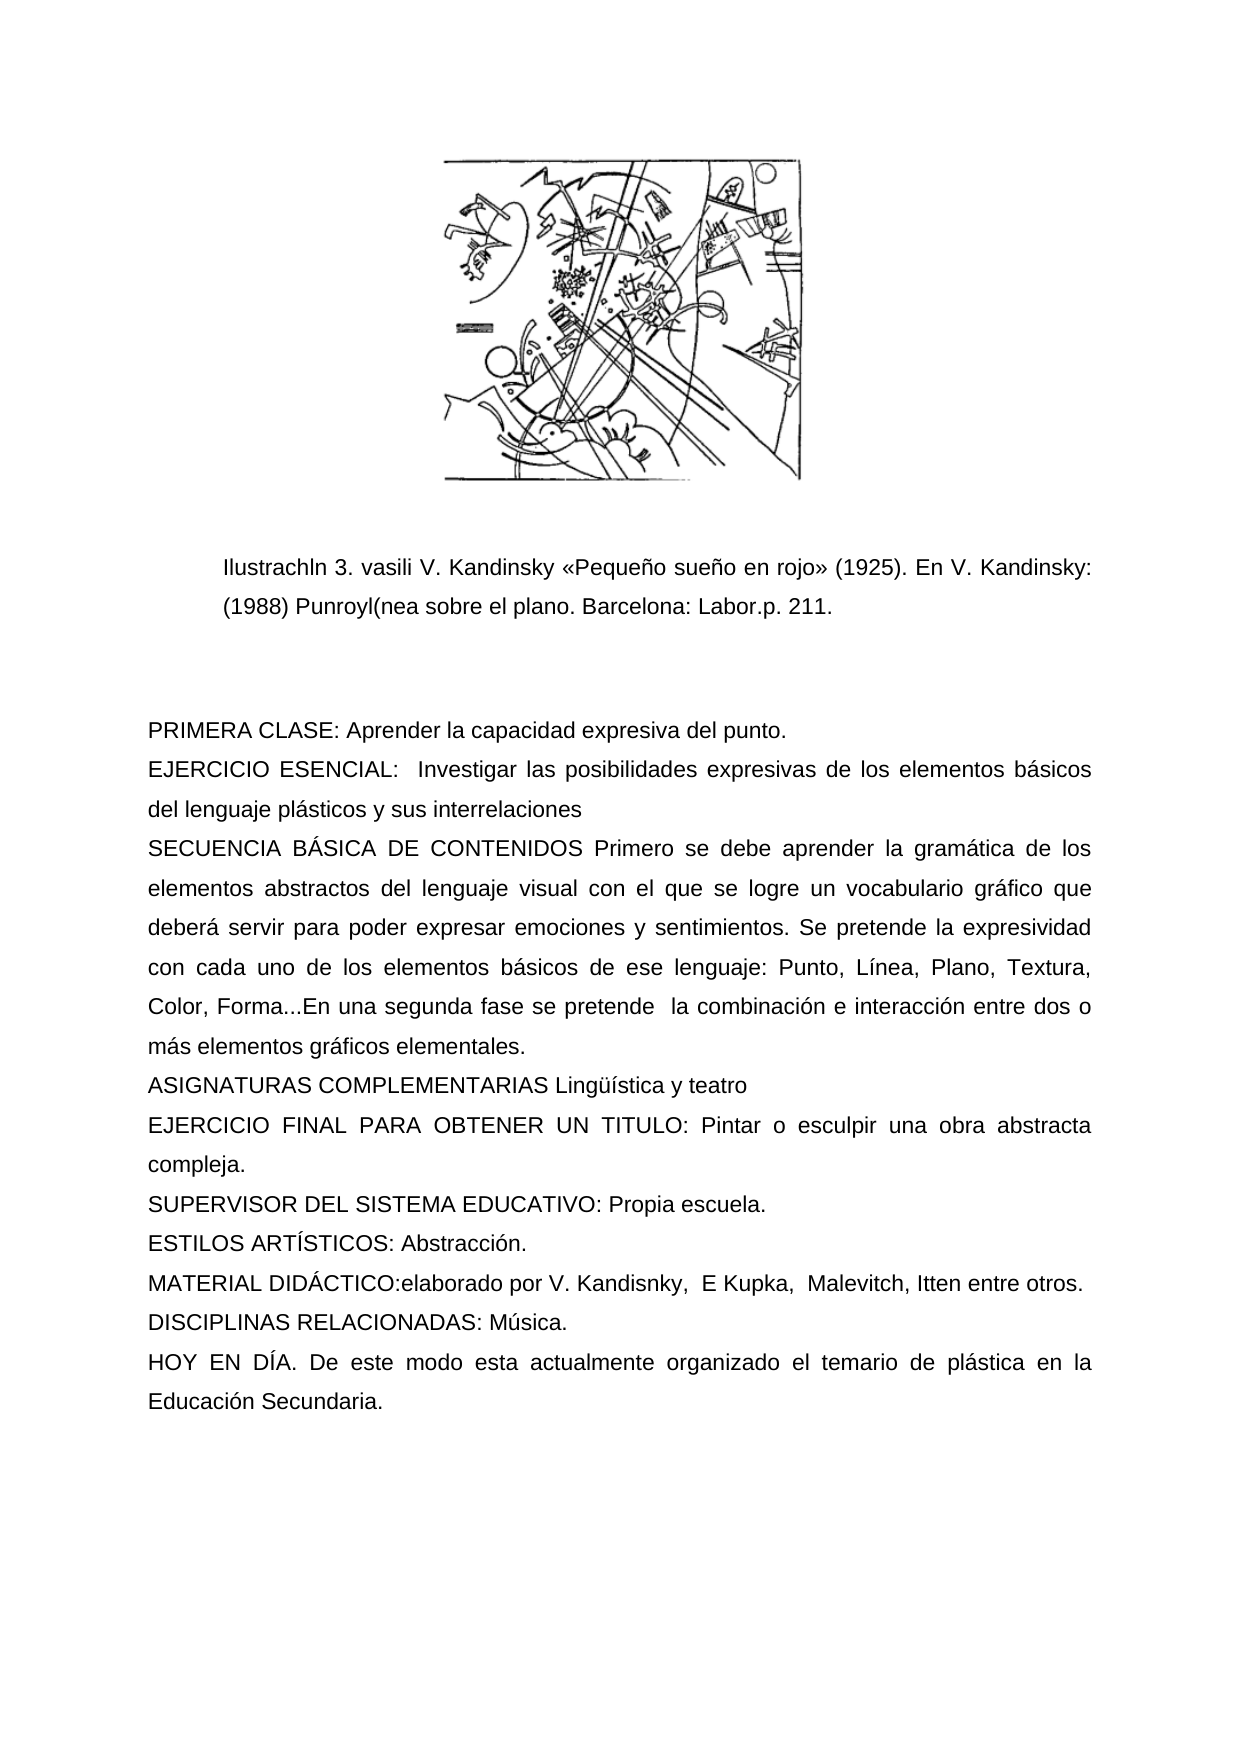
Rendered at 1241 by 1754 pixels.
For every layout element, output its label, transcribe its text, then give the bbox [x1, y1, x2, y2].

text SUPERVISOR DEL SISTEMA EDUCATIVO: Propia escuela. [148, 1191, 1093, 1217]
text DISCIPLINAS RELACIONADAS: Música. [148, 1309, 1093, 1335]
text ASIGNATURAS COMPLEMENTARIAS Lingüística y teatro [148, 1072, 1093, 1098]
text ESTILOS ARTÍSTICOS: Abstracción. [148, 1230, 1093, 1256]
picture [413, 149, 799, 485]
text SECUENCIA BÁSICA DE CONTENIDOS Primero se debe aprender la gramática de los elementos abstractos del lenguaje visual con el que se logre un vocabulario gráfico que deberá servir para poder expresar emociones y sentimientos. Se pretende la expresividad con cada uno de los elementos básicos de ese lenguaje: Punto, Línea, Plano, Textura, Color, Forma...En una segunda fase se pretende la combinación e interacción entre dos o más elementos gráficos elementales. [148, 835, 1093, 1059]
text Ilustrachln 3. vasili V. Kandinsky «Pequeño sueño en rojo» (1925). En V. Kandinsky: (1988) Punroyl(nea sobre el plano. Barcelona: Labor.p. 211. [223, 554, 1093, 620]
text EJERCICIO ESENCIAL: Investigar las posibilidades expresivas de los elementos básicos del lenguaje plásticos y sus interrelaciones [148, 756, 1093, 822]
text MATERIAL DIDÁCTICO:elaborado por V. Kandisnky, E Kupka, Malevitch, Itten entre otros. [148, 1269, 1093, 1296]
text EJERCICIO FINAL PARA OBTENER UN TITULO: Pintar o esculpir una obra abstracta compleja. [148, 1112, 1093, 1177]
text PRIMERA CLASE: Aprender la capacidad expresiva del punto. [148, 717, 1093, 743]
text HOY EN DÍA. De este modo esta actualmente organizado el temario de plástica en la Educación Secundaria. [148, 1348, 1093, 1414]
